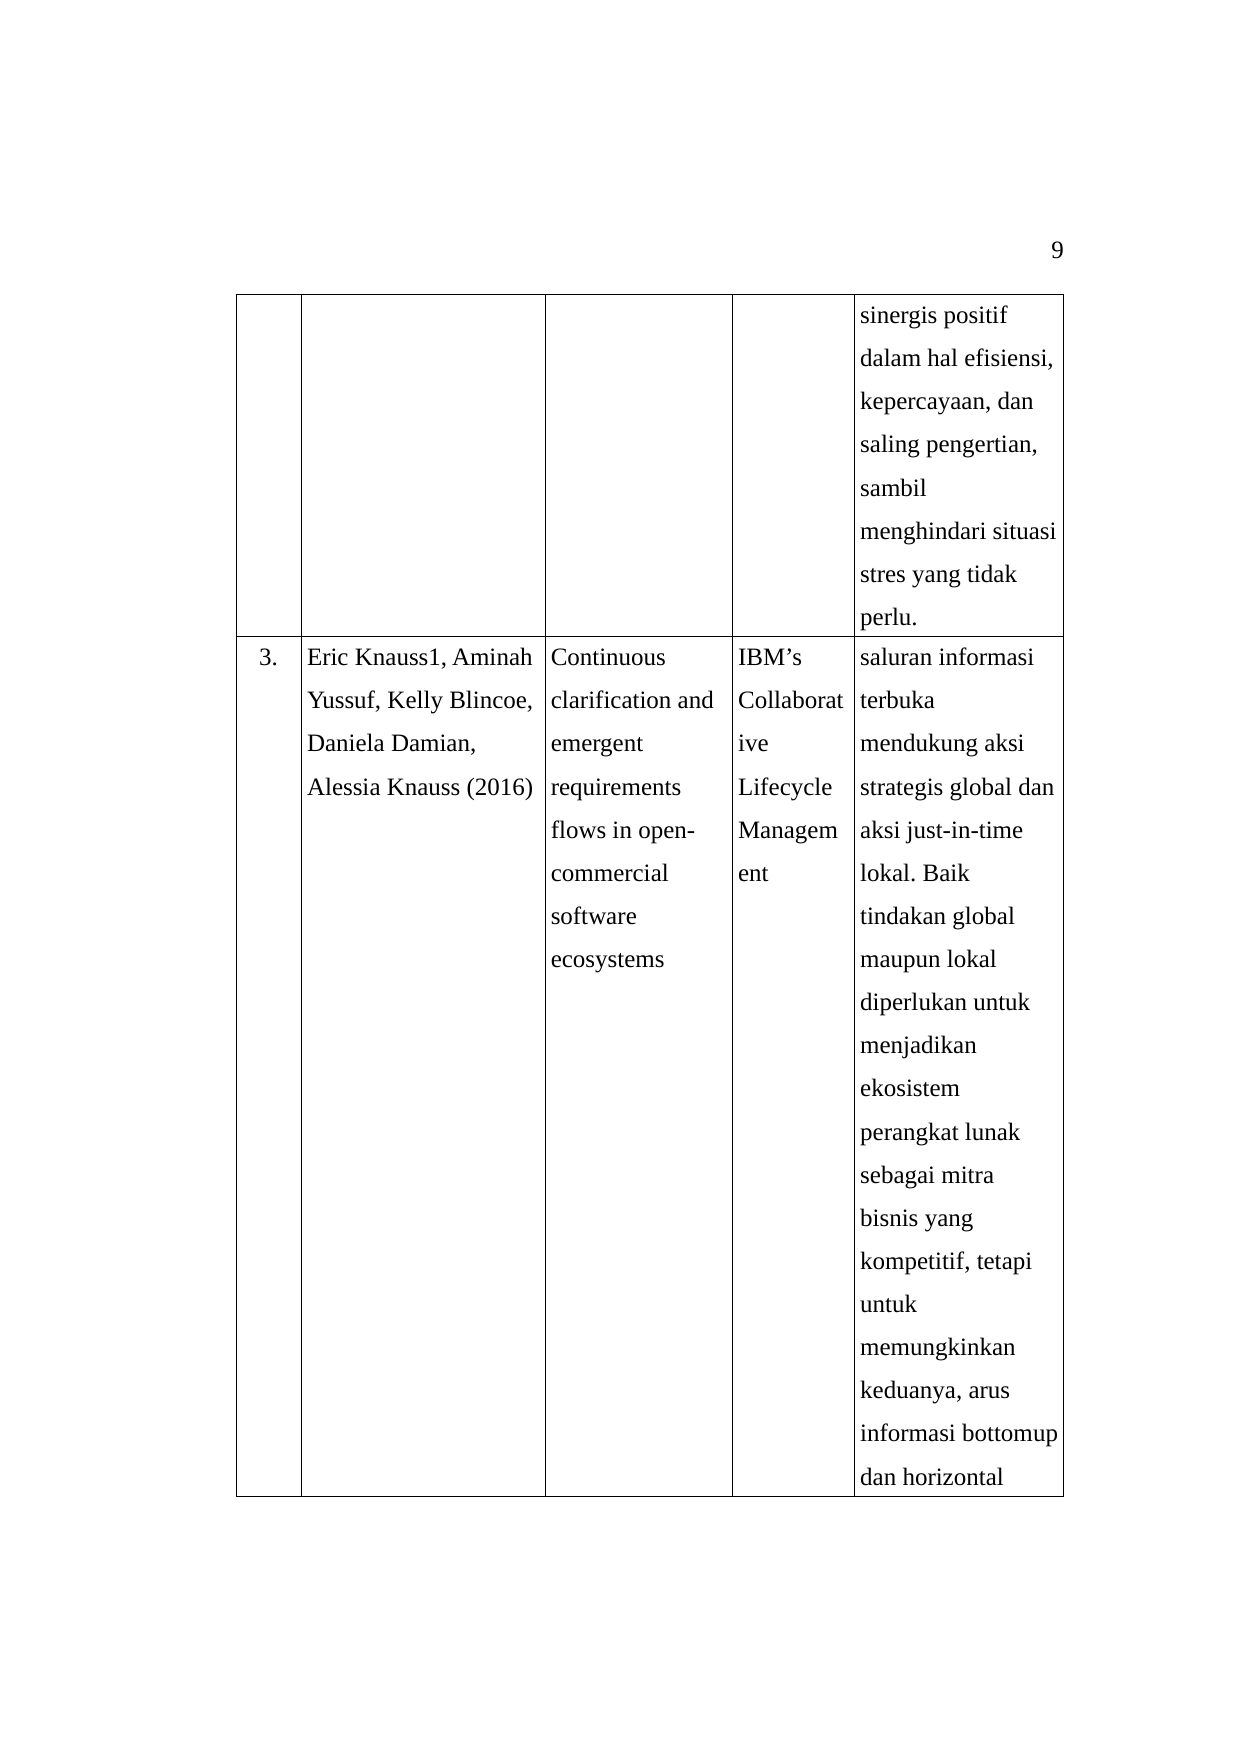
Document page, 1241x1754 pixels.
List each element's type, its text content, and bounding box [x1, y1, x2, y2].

table_cell [237, 295, 301, 636]
table_cell IBM’s Collaborative Lifecycle Management [733, 637, 854, 1496]
table_cell [302, 295, 545, 636]
table_cell sinergis positif dalam hal efisiensi, kepercayaan, dan saling pengertian, sambil menghindari situasi stres yang tidak perlu. [855, 295, 1063, 636]
table_cell [733, 295, 854, 636]
table_cell Continuous clarification and emergent requirements flows in open-commercial software ecosystems [546, 637, 732, 1496]
table_cell [546, 295, 732, 636]
table_cell 3. [237, 637, 301, 1496]
table_cell saluran informasi terbuka mendukung aksi strategis global dan aksi just-in-time lokal. Baik tindakan global maupun lokal diperlukan untuk menjadikan ekosistem perangkat lunak sebagai mitra bisnis yang kompetitif, tetapi untuk memungkinkan keduanya, arus informasi bottomup dan horizontal [855, 637, 1063, 1496]
table_cell Eric Knauss1, Aminah Yussuf, Kelly Blincoe, Daniela Damian, Alessia Knauss (2016) [302, 637, 545, 1496]
